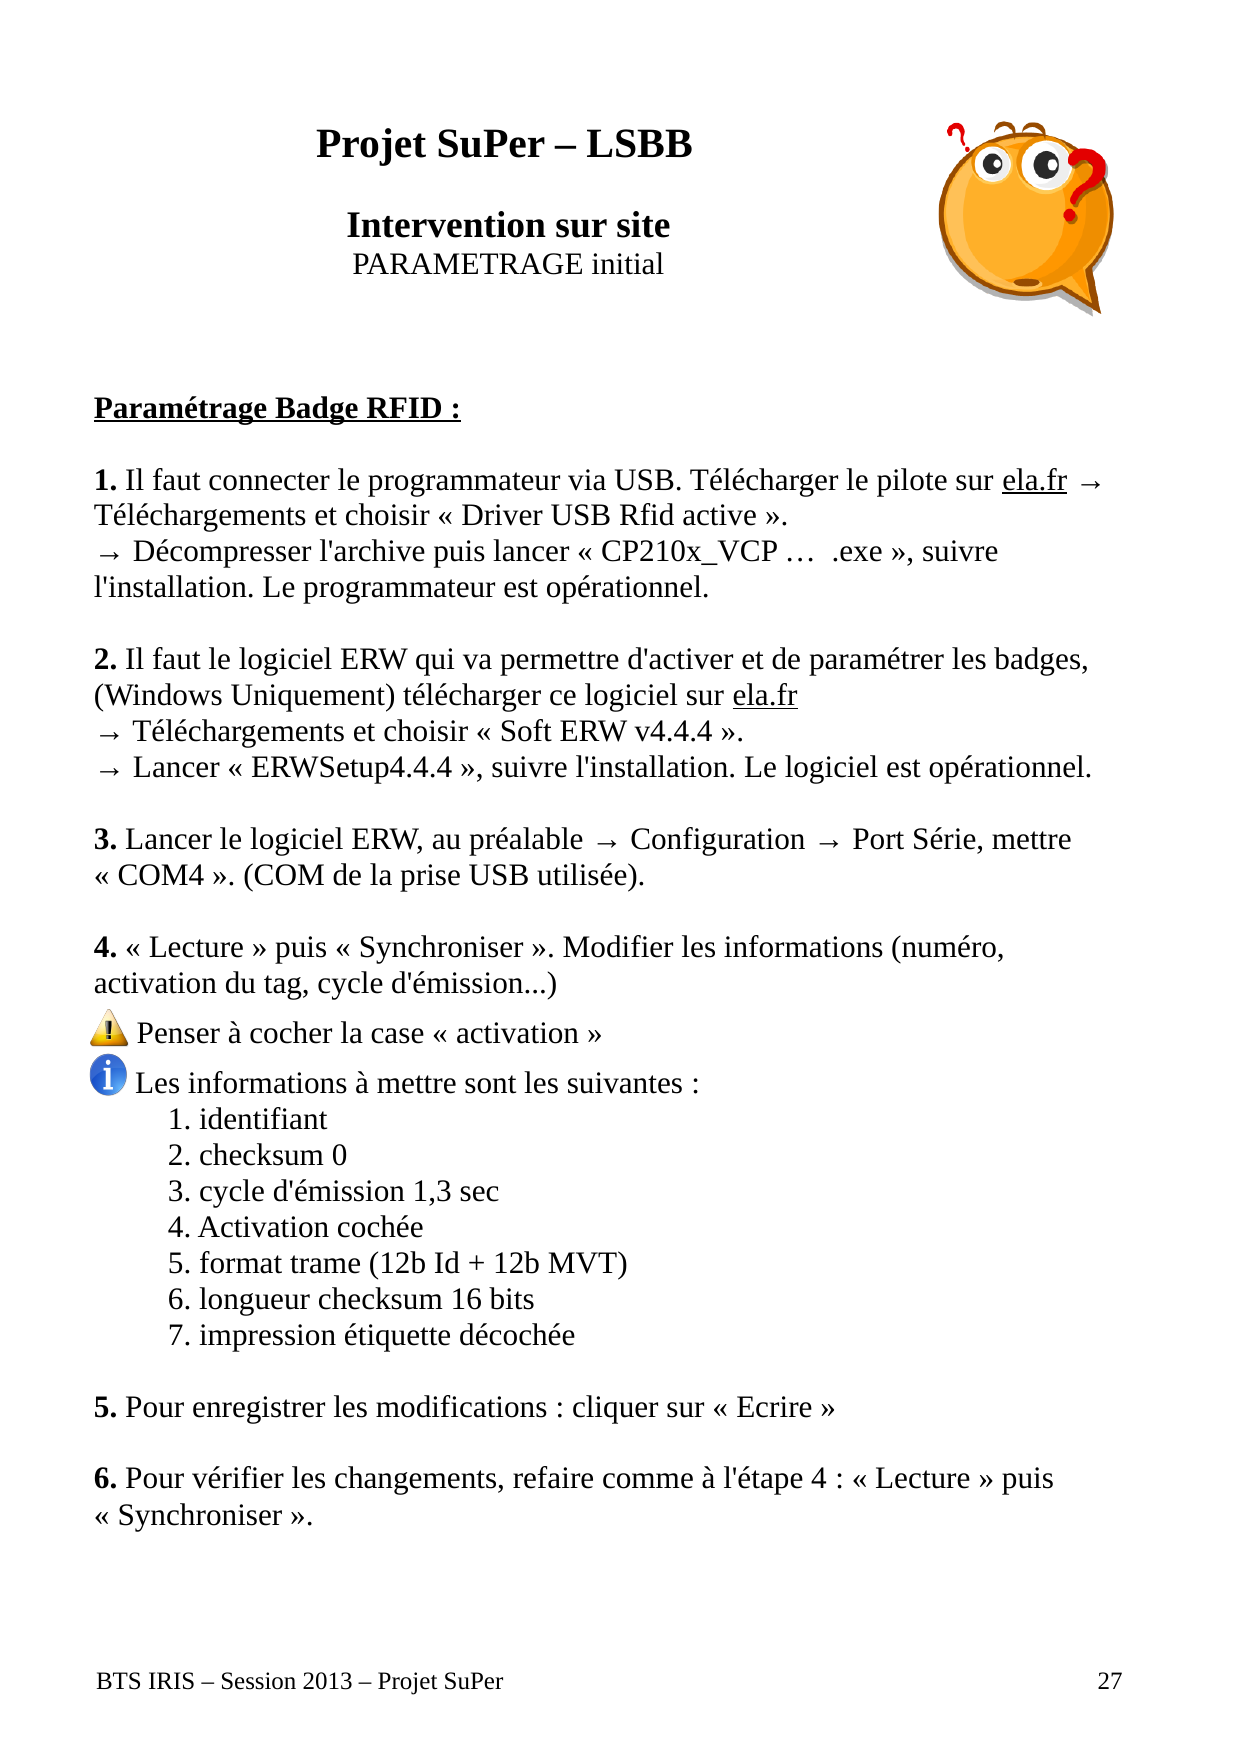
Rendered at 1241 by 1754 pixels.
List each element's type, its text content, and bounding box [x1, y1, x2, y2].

text Penser à cocher la case « activation » [94, 1014, 1122, 1050]
text Intervention sur site [94, 202, 922, 245]
text 4. Activation cochée [94, 1208, 1122, 1244]
picture [922, 119, 1119, 317]
text Projet SuPer – LSBB [94, 118, 1122, 166]
text 6. Pour vérifier les changements, refaire comme à l'étape 4 : « Lecture » puis « Synchroniser ». [94, 1460, 1121, 1532]
text Paramétrage Badge RFID : [94, 389, 1122, 425]
text PARAMETRAGE initial [94, 245, 922, 281]
text 7. impression étiquette décochée [94, 1316, 1122, 1352]
text Les informations à mettre sont les suivantes : [94, 1064, 1122, 1100]
text → Lancer « ERWSetup4.4.4 », suivre l'installation. Le logiciel est opérationnel. [94, 748, 1122, 784]
picture [89, 1006, 129, 1049]
text 1. identifiant [94, 1100, 1122, 1136]
text → Décompresser l'archive puis lancer « CP210x_VCP … .exe », suivre l'installation. Le programmateur est opérationnel. [94, 533, 1122, 604]
text 4. « Lecture » puis « Synchroniser ». Modifier les informations (numéro, activation du tag, cycle d'émission...) [94, 928, 1122, 1000]
text 3. cycle d'émission 1,3 sec [94, 1172, 1122, 1208]
text 2. checksum 0 [94, 1136, 1122, 1172]
text 1. Il faut connecter le programmateur via USB. Télécharger le pilote sur ela.fr → Téléchargements et choisir « Driver USB Rfid active ». [94, 461, 1122, 533]
text → Téléchargements et choisir « Soft ERW v4.4.4 ». [94, 712, 1122, 748]
text 2. Il faut le logiciel ERW qui va permettre d'activer et de paramétrer les badges, (Windows Uniquement) télécharger ce logiciel sur ela.fr [94, 640, 1122, 712]
text 3. Lancer le logiciel ERW, au préalable → Configuration → Port Série, mettre « COM4 ». (COM de la prise USB utilisée). [94, 820, 1122, 892]
text 5. format trame (12b Id + 12b MVT) [94, 1244, 1122, 1280]
text 6. longueur checksum 16 bits [94, 1280, 1122, 1316]
picture [89, 1053, 128, 1097]
text 5. Pour enregistrer les modifications : cliquer sur « Ecrire » [94, 1388, 1122, 1424]
